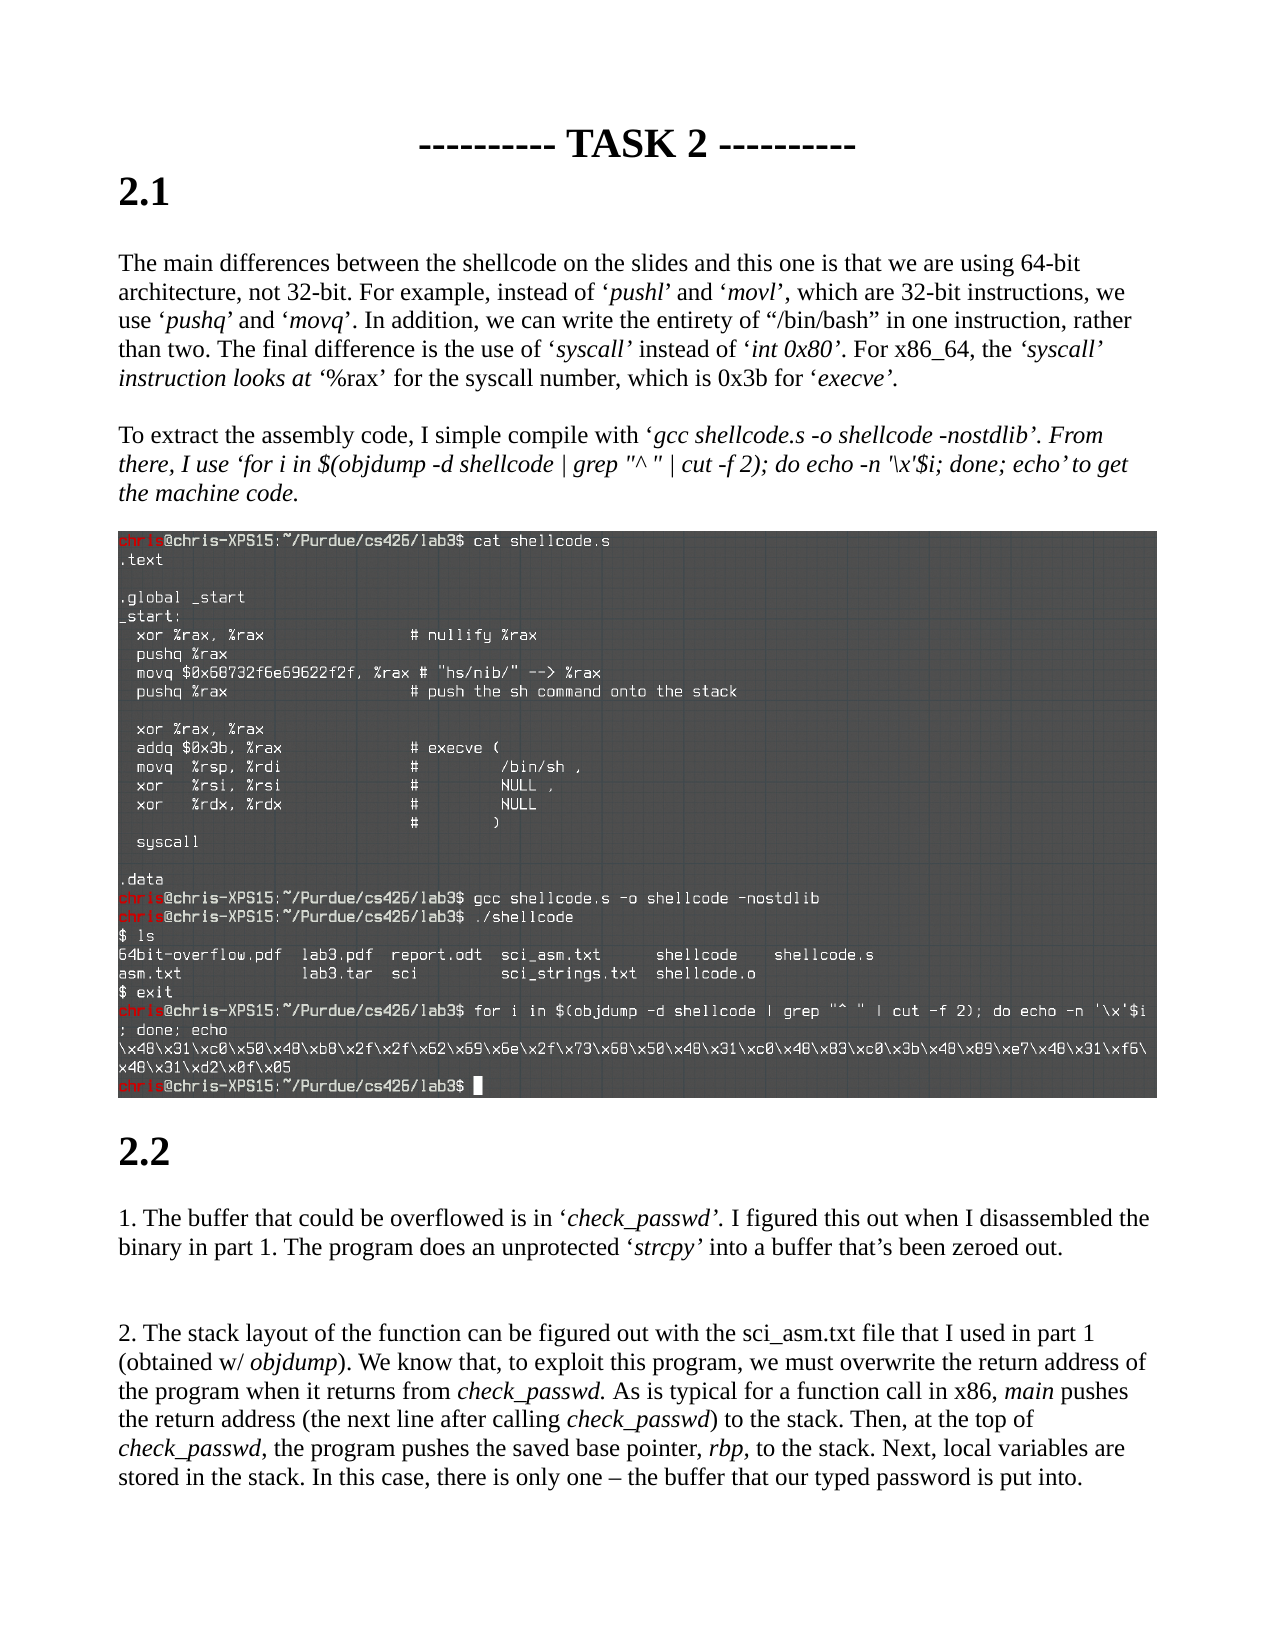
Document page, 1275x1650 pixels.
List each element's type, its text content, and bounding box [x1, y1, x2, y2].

text To extract the assembly code, I simple compile with ‘gcc shellcode.s -o shellcode -nostdlib’. From there, I use ‘for i in $(objdump -d shellcode | grep "^ " | cut -f 2); do echo -n '\x'$i; done; echo’ to get the machine code. [118, 421, 1157, 507]
picture [118, 531, 1157, 1098]
text 2.1 [118, 166, 1157, 214]
text ---------- TASK 2 ---------- [118, 118, 1157, 166]
text 1. The buffer that could be overflowed is in ‘check_passwd’. I figured this out when I disassembled the binary in part 1. The program does an unprotected ‘strcpy’ into a buffer that’s been zeroed out. [118, 1203, 1157, 1261]
text 2. The stack layout of the function can be figured out with the sci_asm.txt file that I used in part 1 (obtained w/ objdump). We know that, to exploit this program, we must overwrite the return address of the program when it returns from check_passwd. As is typical for a function call in x86, main pushes the return address (the next line after calling check_passwd) to the stack. Then, at the top of check_passwd, the program pushes the saved base pointer, rbp, to the stack. Next, local variables are stored in the stack. In this case, there is only one – the buffer that our typed password is put into. [118, 1318, 1157, 1491]
text 2.2 [118, 1127, 1157, 1174]
text The main differences between the shellcode on the slides and this one is that we are using 64-bit architecture, not 32-bit. For example, instead of ‘pushl’ and ‘movl’, which are 32-bit instructions, we use ‘pushq’ and ‘movq’. In addition, we can write the entirety of “/bin/bash” in one instruction, rather than two. The final difference is the use of ‘syscall’ instead of ‘int 0x80’. For x86_64, the ‘syscall’ instruction looks at ‘%rax’ for the syscall number, which is 0x3b for ‘execve’. [118, 248, 1157, 392]
